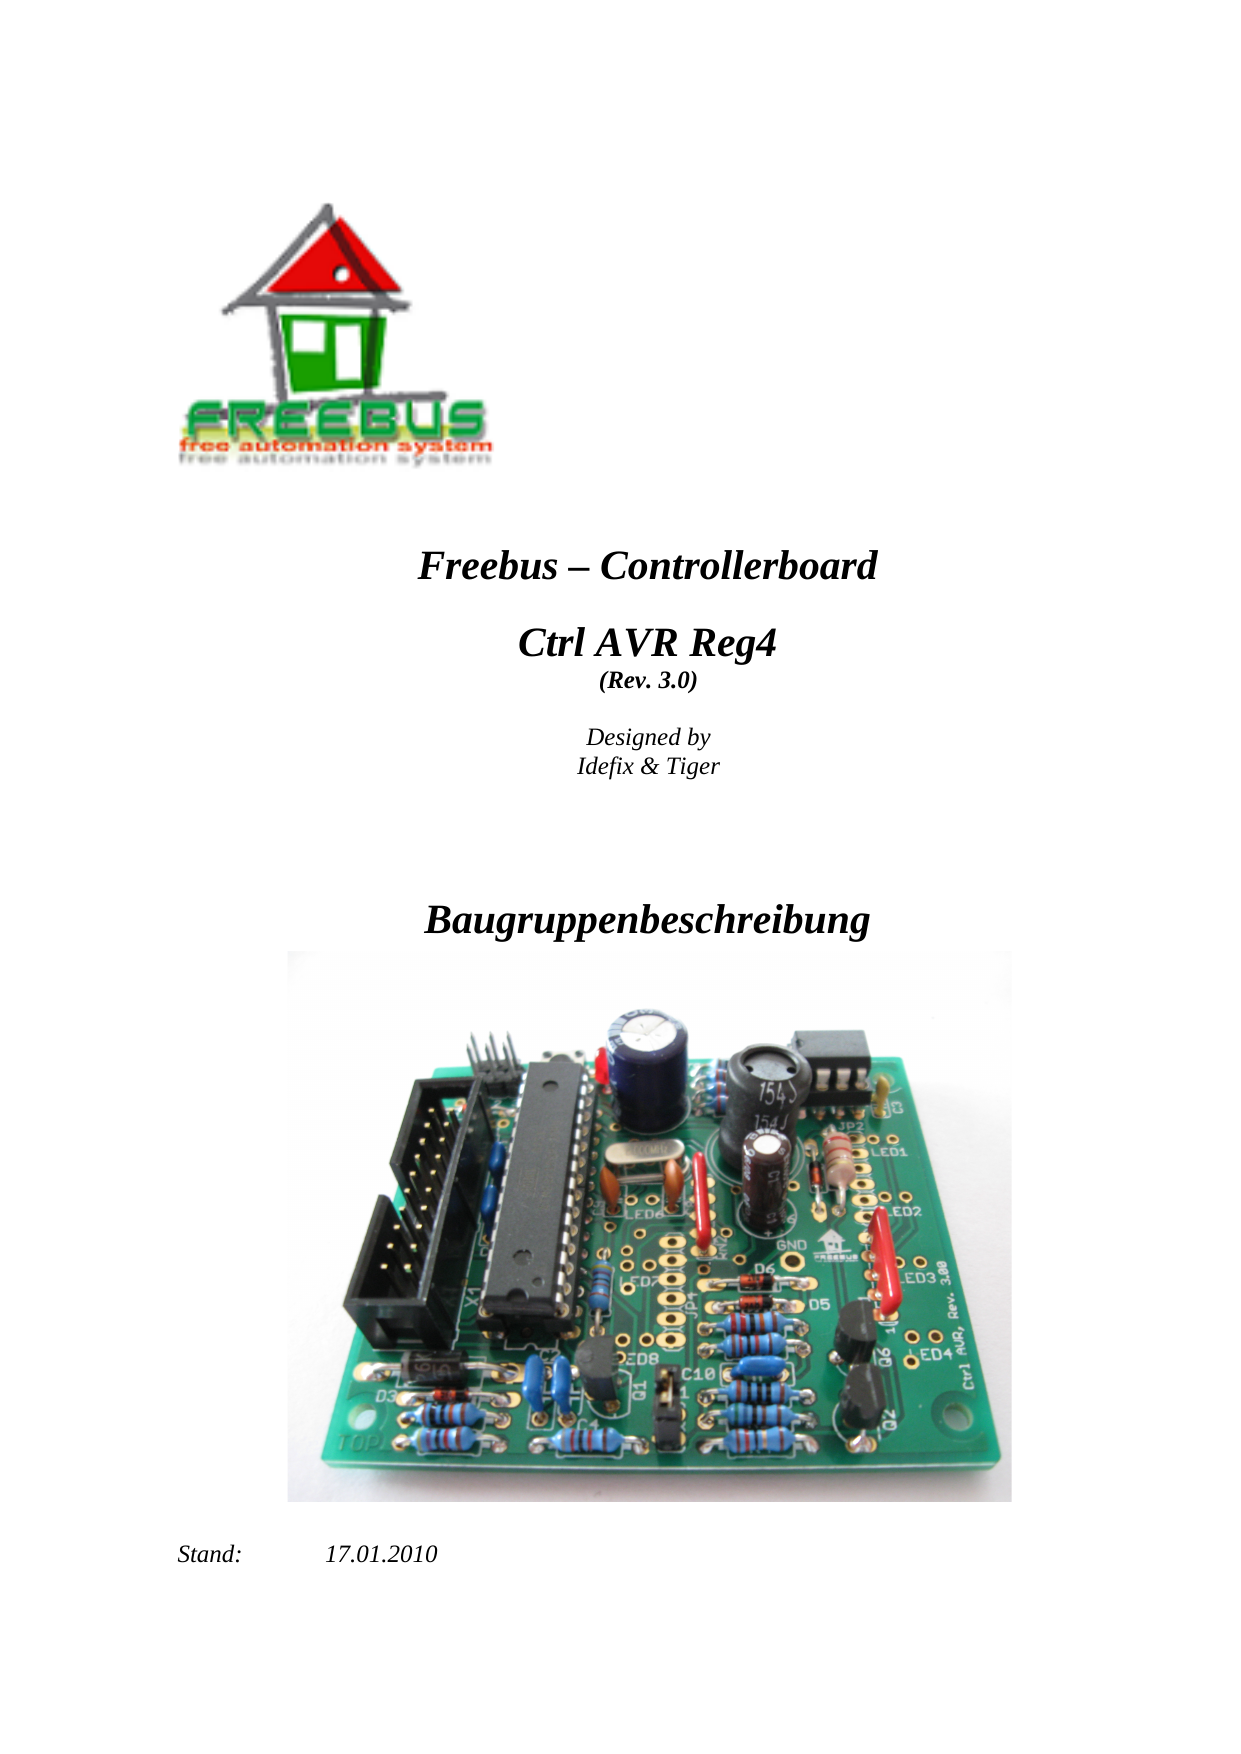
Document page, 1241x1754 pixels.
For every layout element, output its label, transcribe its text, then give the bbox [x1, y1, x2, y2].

text Baugruppenbeschreibung [177, 895, 1122, 943]
text (Rev. 3.0) [177, 665, 1122, 694]
text Stand: 17.01.2010 [177, 1539, 1122, 1568]
text Idefix & Tiger [177, 751, 1122, 780]
text Freebus – Controllerboard [177, 540, 1122, 588]
text Designed by [177, 722, 1122, 751]
picture [178, 202, 495, 472]
text Ctrl AVR Reg4 [177, 617, 1122, 665]
picture [287, 951, 1012, 1502]
